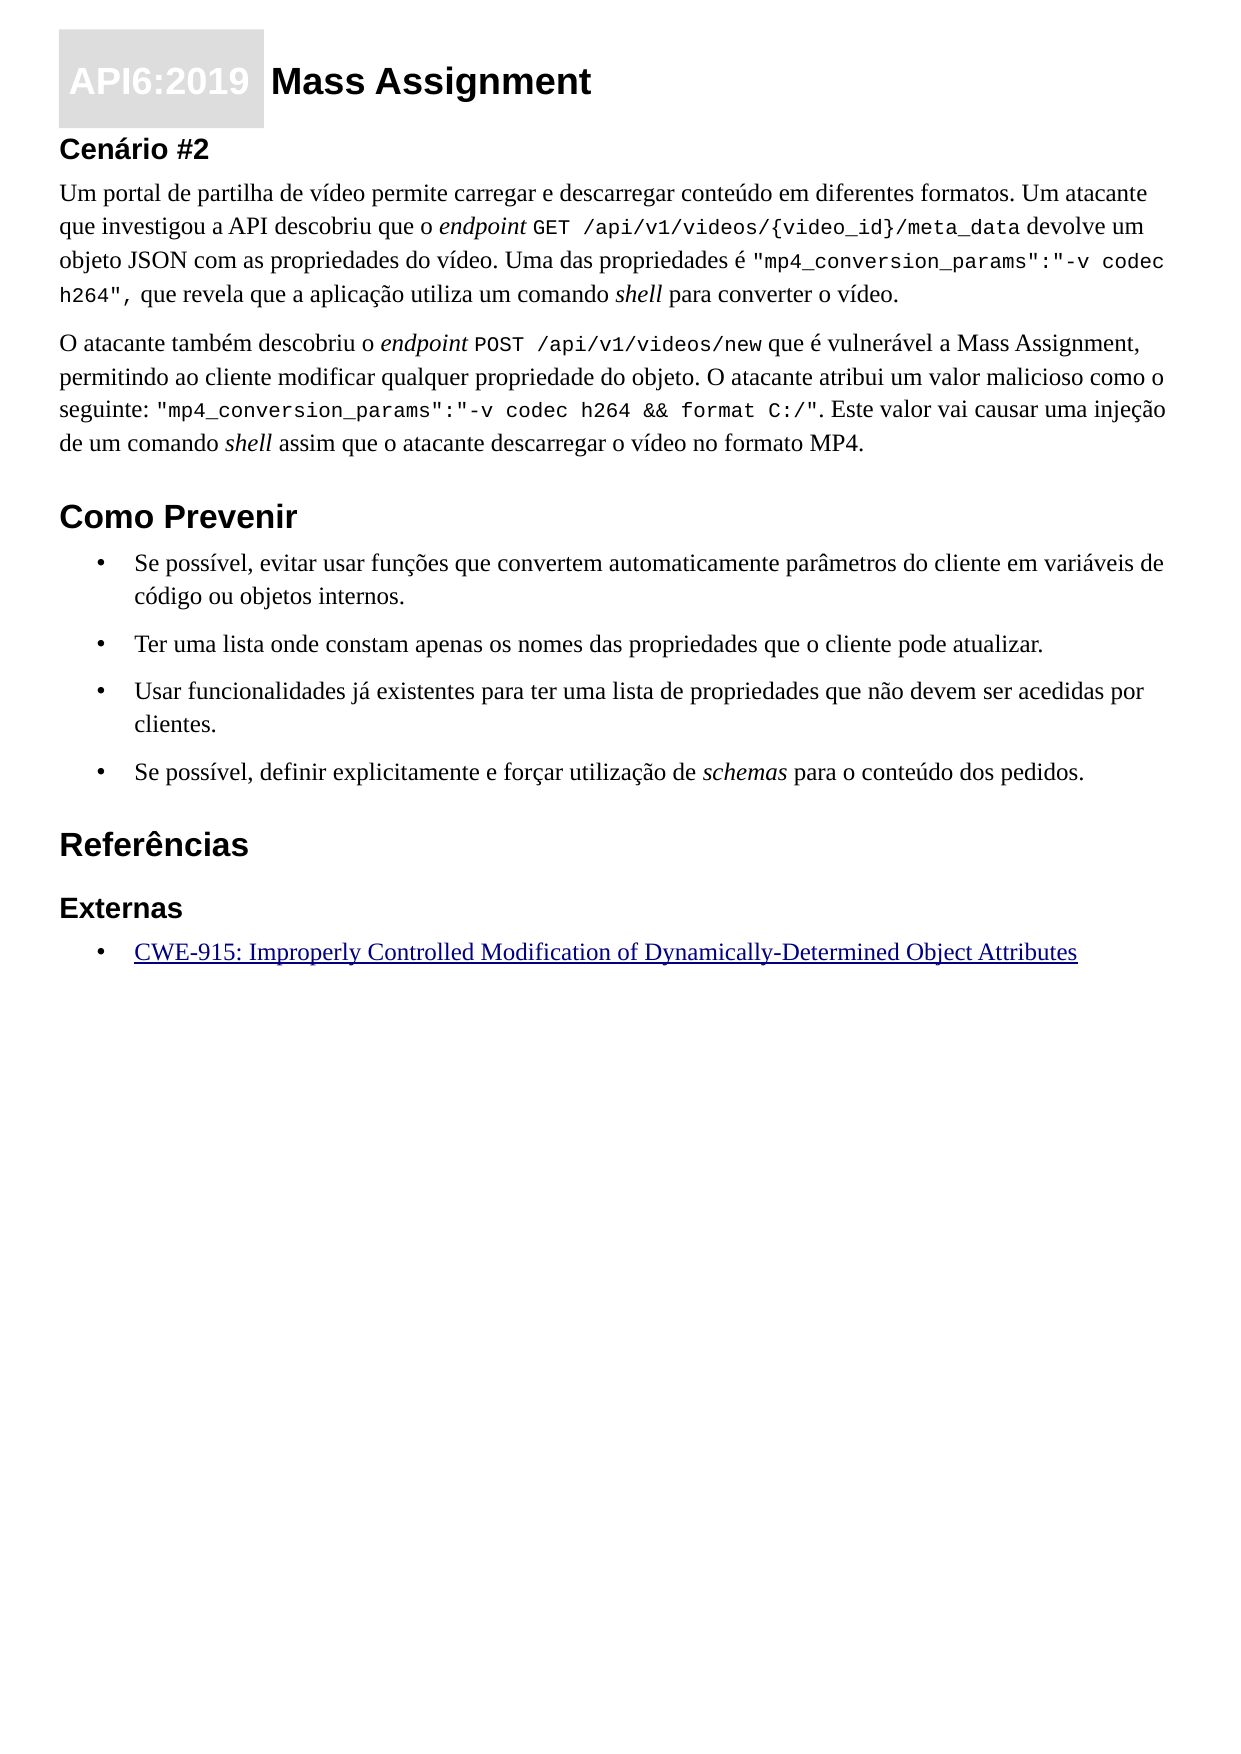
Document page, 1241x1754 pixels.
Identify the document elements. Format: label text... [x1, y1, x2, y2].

subtitle Referências [59, 825, 1181, 864]
text O atacante também descobriu o endpoint POST /api/v1/videos/new que é vulnerável a Mass Assignment, permitindo ao cliente modificar qualquer propriedade do objeto. O atacante atribui um valor malicioso como o seguinte: "mp4_conversion_params":"-v codec h264 && format C:/". Este valor vai causar uma injeção de um comando shell assim que o atacante descarregar o vídeo no formato MP4. [59, 328, 1181, 457]
list Usar funcionalidades já existentes para ter uma lista de propriedades que não devem ser acedidas por clientes. [97, 676, 1181, 738]
subtitle Como Prevenir [59, 497, 1181, 536]
list Se possível, evitar usar funções que convertem automaticamente parâmetros do cliente em variáveis de código ou objetos internos. [97, 548, 1181, 610]
list CWE-915: Improperly Controlled Modification of Dynamically-Determined Object Attributes [97, 937, 1181, 966]
subtitle Externas [59, 891, 1181, 925]
list Ter uma lista onde constam apenas os nomes das propriedades que o cliente pode atualizar. [97, 629, 1181, 657]
text Um portal de partilha de vídeo permite carregar e descarregar conteúdo em diferentes formatos. Um atacante que investigou a API descobriu que o endpoint GET /api/v1/videos/{video_id}/meta_data devolve um objeto JSON com as propriedades do vídeo. Uma das propriedades é "mp4_conversion_params":"-v codec h264", que revela que a aplicação utiliza um comando shell para converter o vídeo. [59, 178, 1181, 309]
list Se possível, definir explicitamente e forçar utilização de schemas para o conteúdo dos pedidos. [97, 757, 1181, 786]
